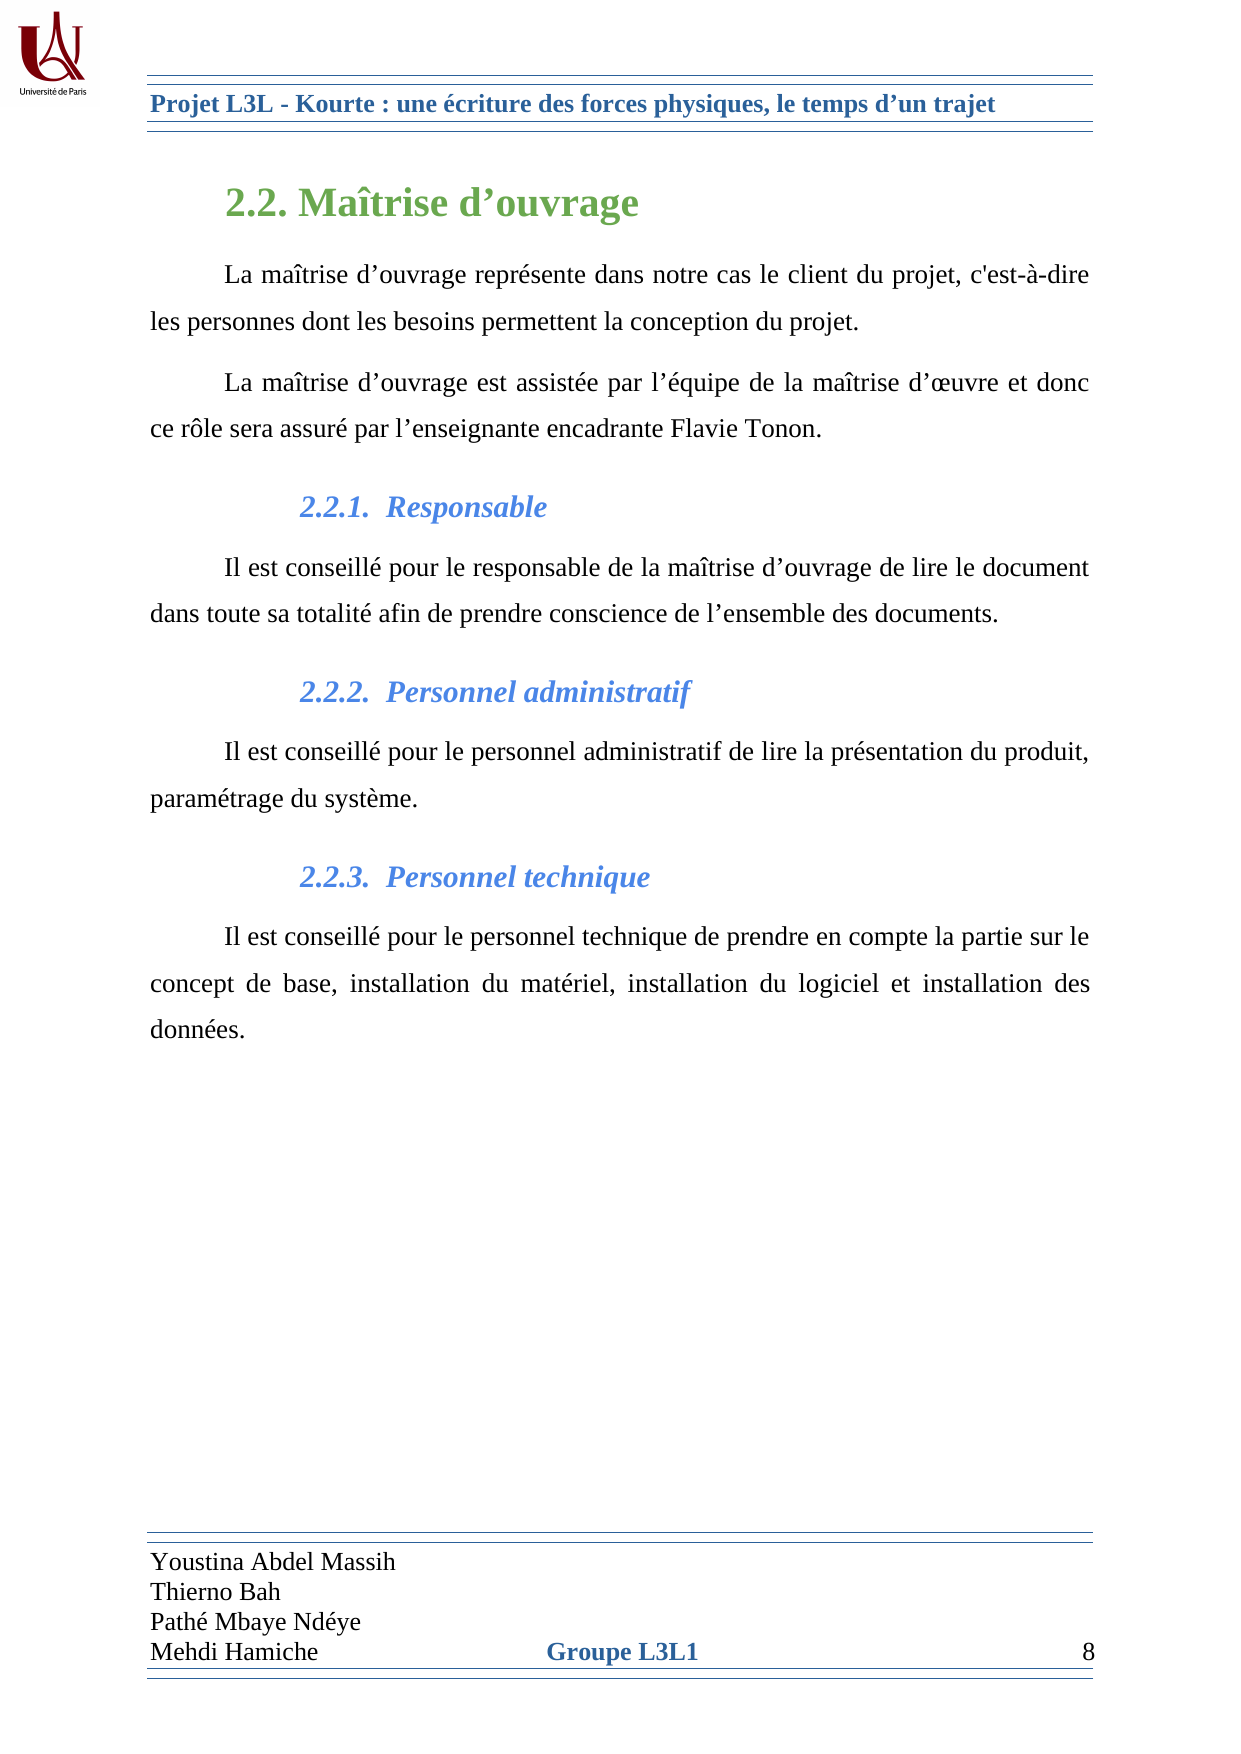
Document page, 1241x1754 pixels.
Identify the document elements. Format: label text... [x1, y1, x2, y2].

subtitle 2.2.1. Responsable [225, 488, 1090, 524]
text Il est conseillé pour le responsable de la maîtrise d’ouvrage de lire le document dans toute sa totalité afin de prendre conscience de l’ensemble des documents. [150, 551, 1090, 628]
text Il est conseillé pour le personnel technique de prendre en compte la partie sur le concept de base, installation du matériel, installation du logiciel et installation des données. [150, 920, 1090, 1044]
subtitle 2.2.3. Personnel technique [225, 858, 1090, 894]
text La maîtrise d’ouvrage représente dans notre cas le client du projet, c'est-à-dire les personnes dont les besoins permettent la conception du projet. [150, 258, 1090, 336]
subtitle 2.2. Maîtrise d’ouvrage [150, 178, 1090, 226]
text Il est conseillé pour le personnel administratif de lire la présentation du produit, paramétrage du système. [150, 735, 1090, 813]
picture [0, 0, 101, 107]
text La maîtrise d’ouvrage est assistée par l’équipe de la maîtrise d’œuvre et donc ce rôle sera assuré par l’enseignante encadrante Flavie Tonon. [150, 366, 1090, 444]
subtitle 2.2.2. Personnel administratif [225, 673, 1090, 709]
